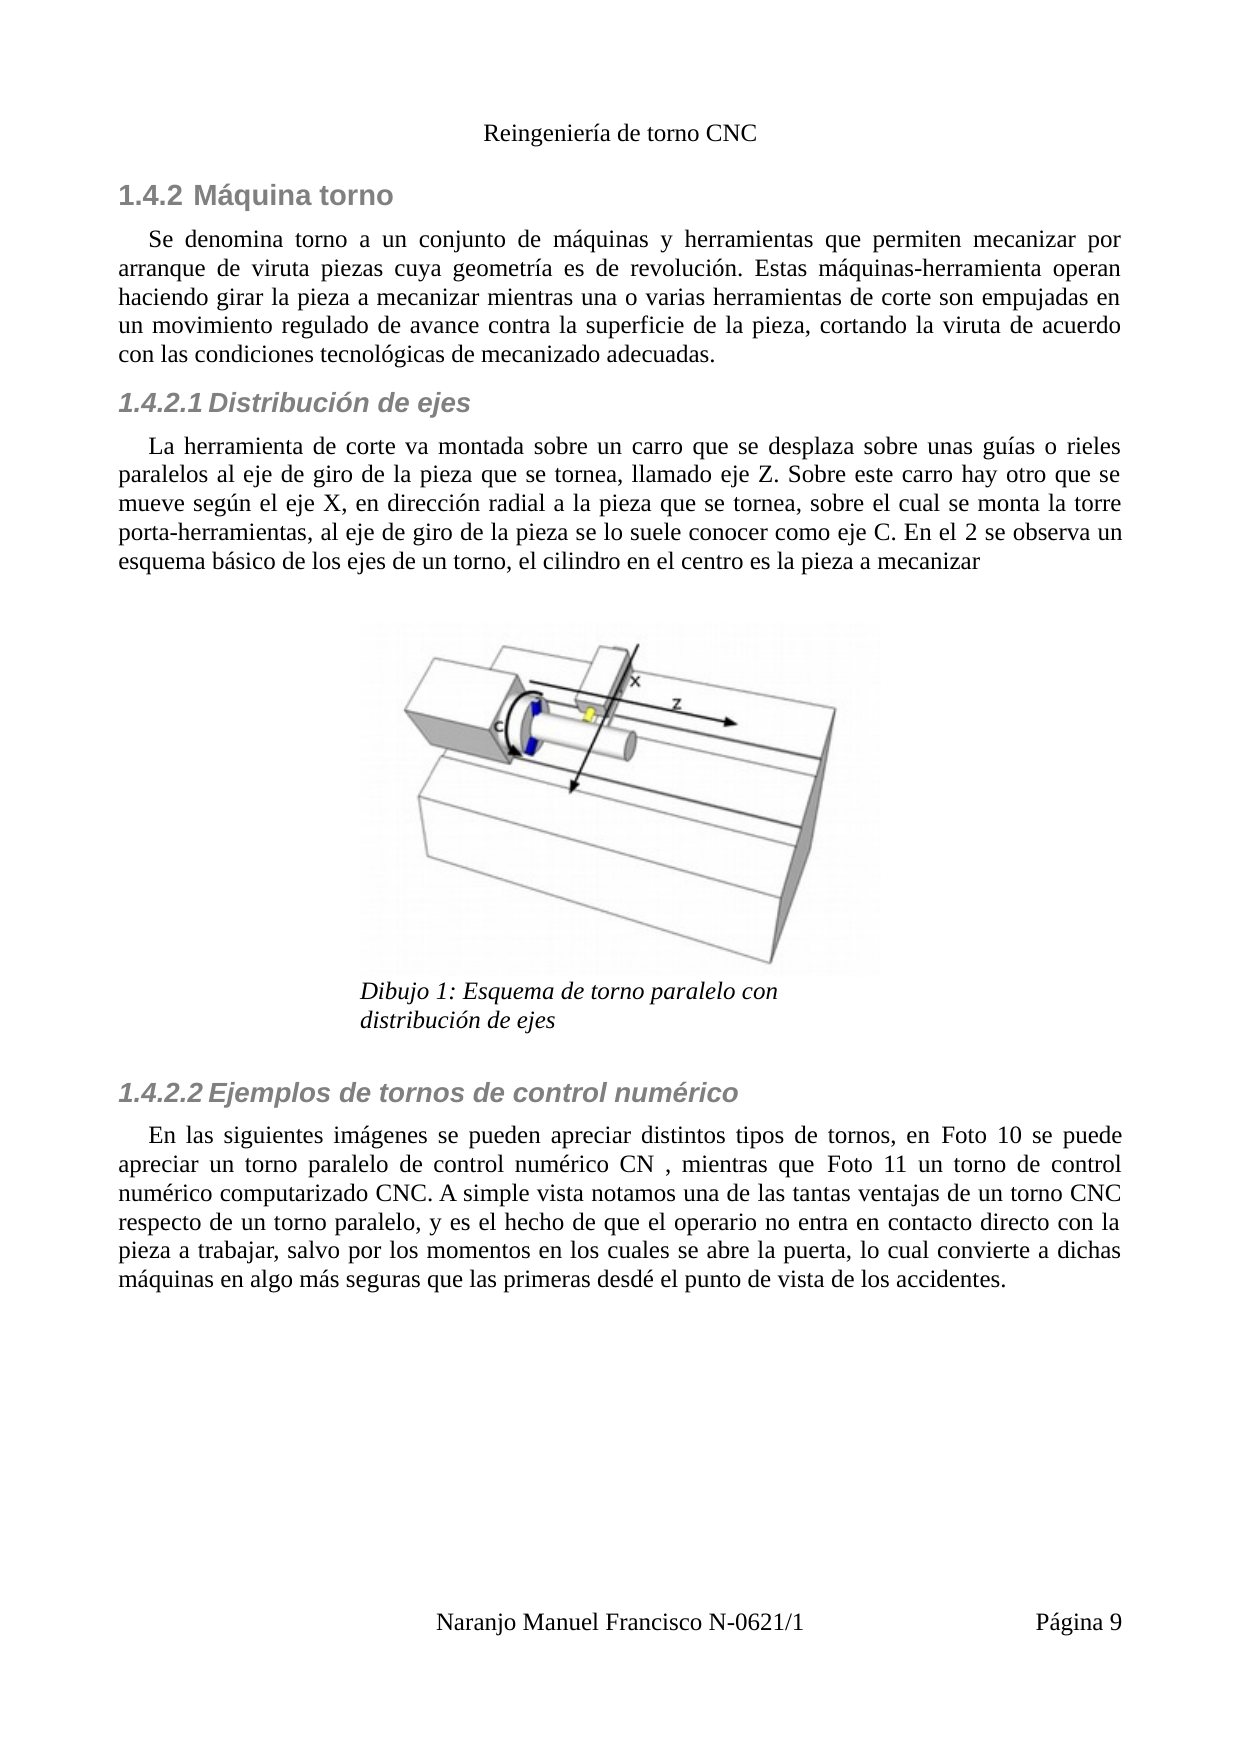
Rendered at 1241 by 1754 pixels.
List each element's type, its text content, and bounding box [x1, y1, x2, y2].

text Se denomina torno a un conjunto de máquinas y herramientas que permiten mecanizar por arranque de viruta piezas cuya geometría es de revolución. Estas máquinas-herramienta operan haciendo girar la pieza a mecanizar mientras una o varias herramientas de corte son empujadas en un movimiento regulado de avance contra la superficie de la pieza, cortando la viruta de acuerdo con las condiciones tecnológicas de mecanizado adecuadas. [118, 224, 1122, 368]
subtitle Ejemplos de tornos de control numérico [118, 1076, 1122, 1108]
text En las siguientes imágenes se pueden apreciar distintos tipos de tornos, en Foto 10 se puede apreciar un torno paralelo de control numérico CN , mientras que Foto 11 un torno de control numérico computarizado CNC. A simple vista notamos una de las tantas ventajas de un torno CNC respecto de un torno paralelo, y es el hecho de que el operario no entra en contacto directo con la pieza a trabajar, salvo por los momentos en los cuales se abre la puerta, lo cual convierte a dichas máquinas en algo más seguras que las primeras desdé el punto de vista de los accidentes. [118, 1120, 1122, 1293]
picture [359, 622, 881, 977]
text Dibujo 1: Esquema de torno paralelo con distribución de ejes [360, 977, 881, 1034]
subtitle Distribución de ejes [118, 386, 1122, 418]
subtitle Máquina torno [118, 178, 1122, 212]
text La herramienta de corte va montada sobre un carro que se desplaza sobre unas guías o rieles paralelos al eje de giro de la pieza que se tornea, llamado eje Z. Sobre este carro hay otro que se mueve según el eje X, en dirección radial a la pieza que se tornea, sobre el cual se monta la torre porta-herramientas, al eje de giro de la pieza se lo suele conocer como eje C. En el Dibujo 2 se observa un esquema básico de los ejes de un torno, el cilindro en el centro es la pieza a mecanizar [118, 431, 1122, 574]
